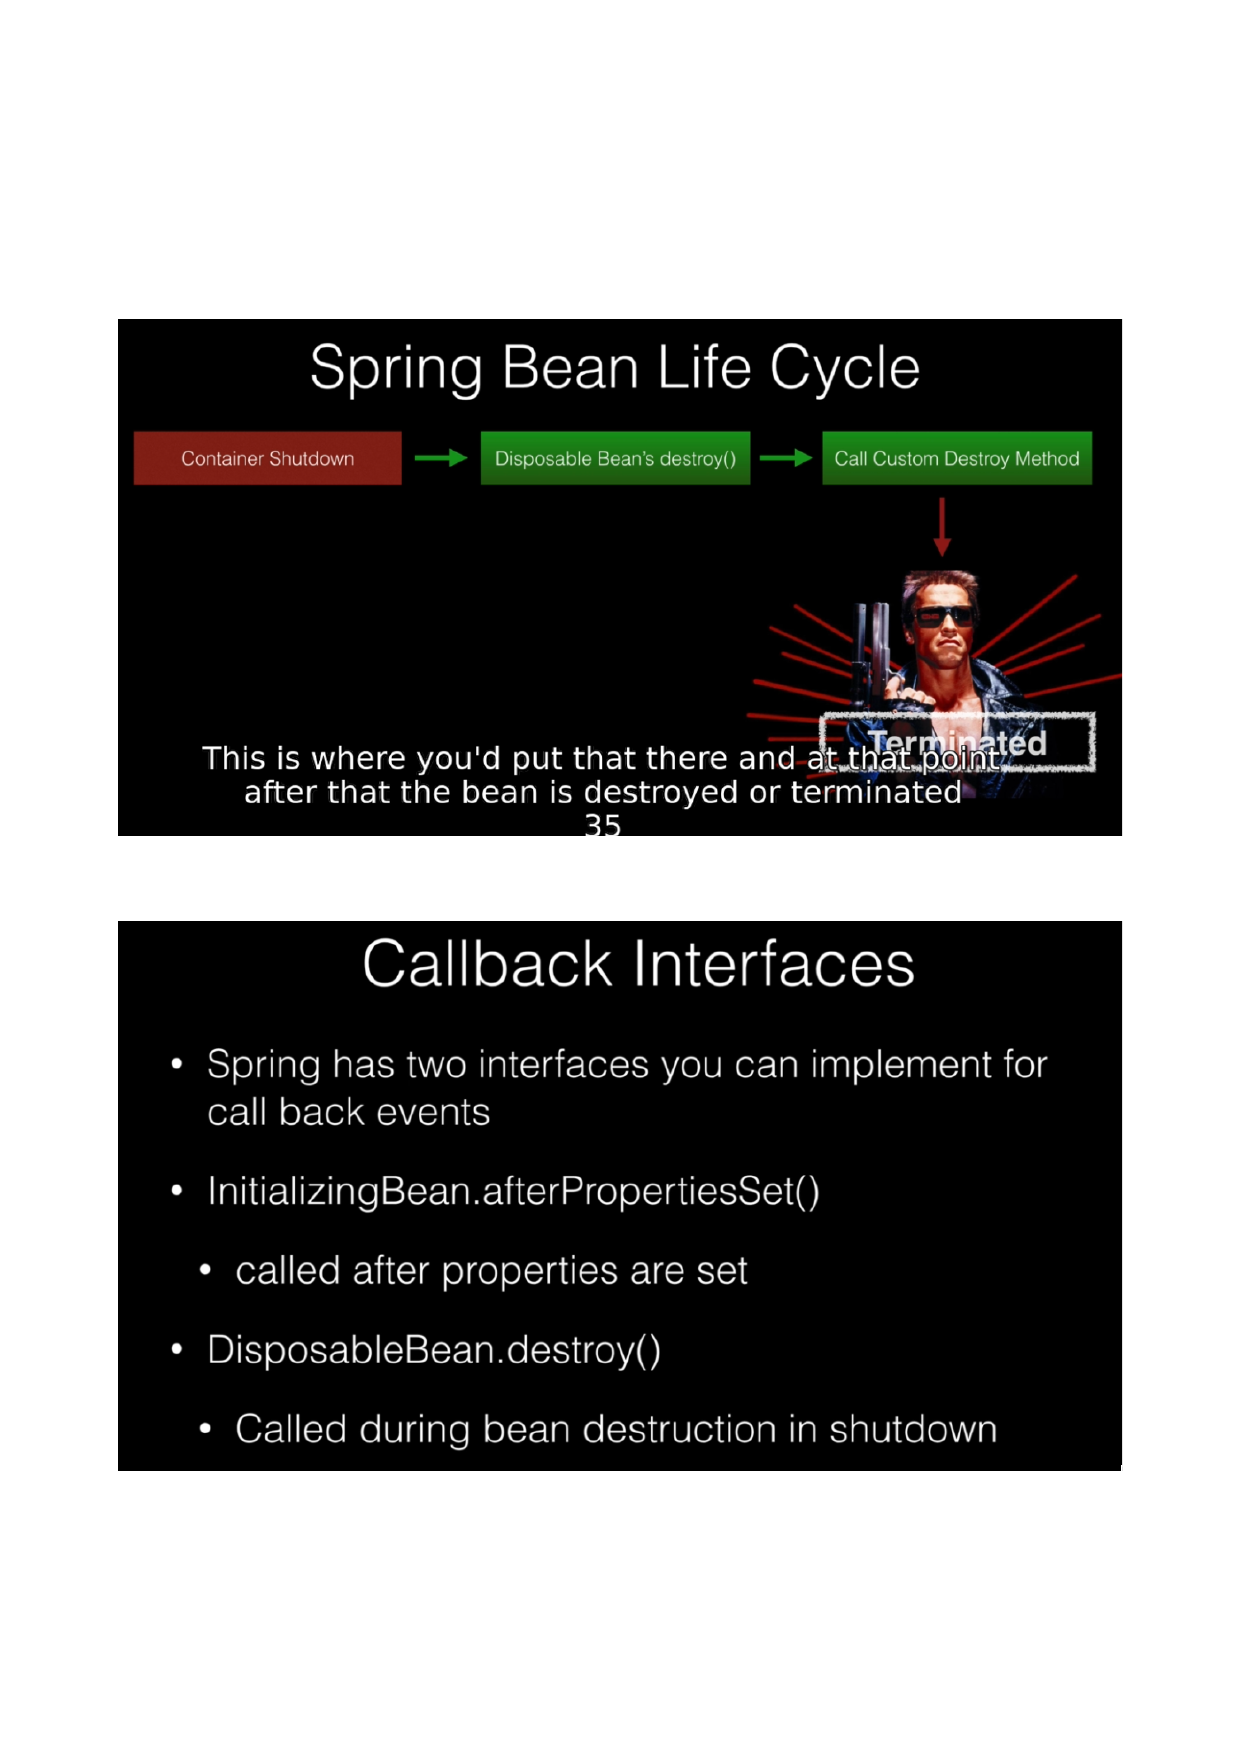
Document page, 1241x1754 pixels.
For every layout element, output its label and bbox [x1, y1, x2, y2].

picture [118, 319, 1123, 836]
picture [118, 921, 1123, 1471]
